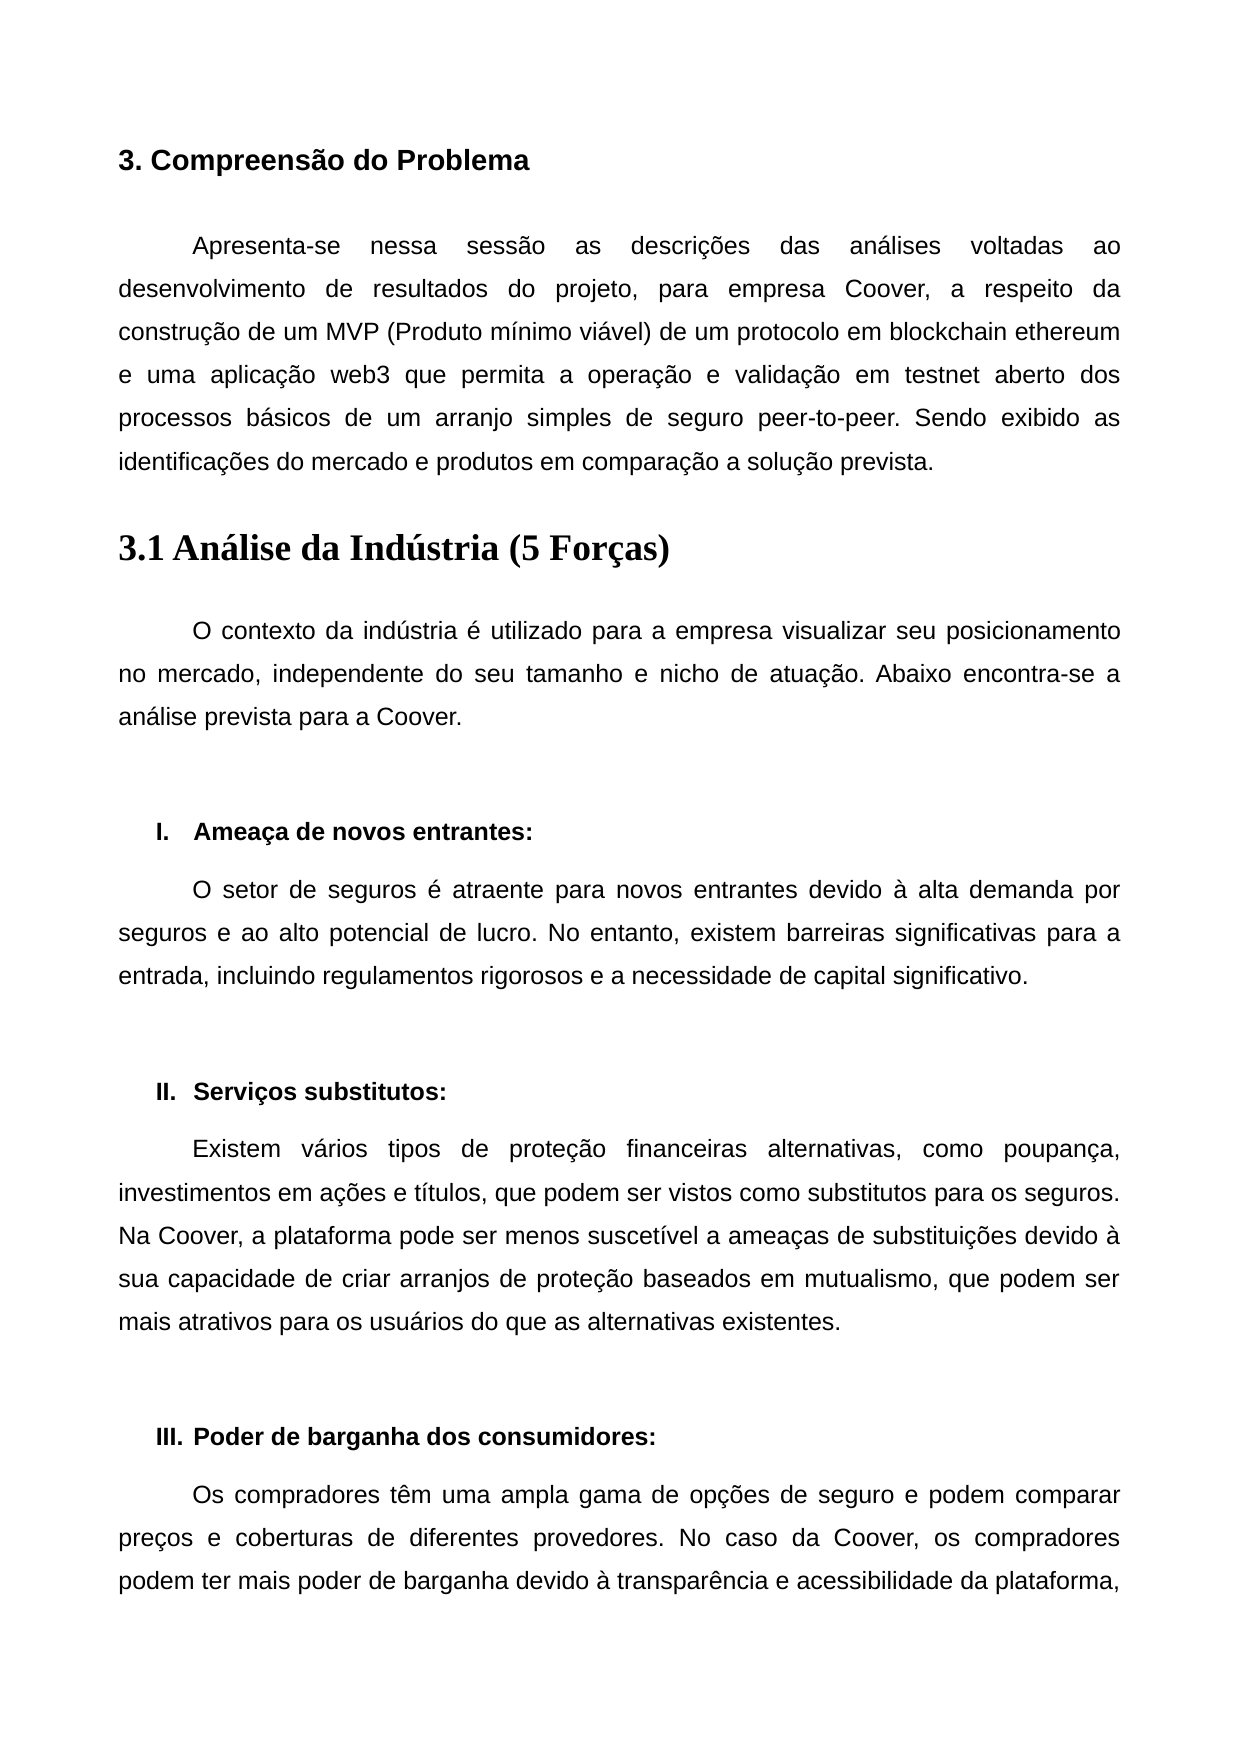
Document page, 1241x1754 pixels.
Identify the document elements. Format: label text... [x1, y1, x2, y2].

text Existem vários tipos de proteção financeiras alternativas, como poupança, investimentos em ações e títulos, que podem ser vistos como substitutos para os seguros. Na Coover, a plataforma pode ser menos suscetível a ameaças de substituições devido à sua capacidade de criar arranjos de proteção baseados em mutualismo, que podem ser mais atrativos para os usuários do que as alternativas existentes. [118, 1134, 1122, 1336]
subtitle 3. Compreensão do Problema [118, 143, 1122, 177]
list Poder de barganha dos consumidores: [156, 1422, 1122, 1451]
text O contexto da indústria é utilizado para a empresa visualizar seu posicionamento no mercado, independente do seu tamanho e nicho de atuação. Abaixo encontra-se a análise prevista para a Coover. [118, 616, 1122, 731]
text O setor de seguros é atraente para novos entrantes devido à alta demanda por seguros e ao alto potencial de lucro. No entanto, existem barreiras significativas para a entrada, incluindo regulamentos rigorosos e a necessidade de capital significativo. [118, 875, 1122, 990]
list Serviços substitutos: [156, 1077, 1122, 1106]
subtitle 3.1 Análise da Indústria (5 Forças) [118, 525, 1122, 568]
text Os compradores têm uma ampla gama de opções de seguro e podem comparar preços e coberturas de diferentes provedores. No caso da Coover, os compradores podem ter mais poder de barganha devido à transparência e acessibilidade da plataforma, [118, 1480, 1122, 1595]
text Apresenta-se nessa sessão as descrições das análises voltadas ao desenvolvimento de resultados do projeto, para empresa Coover, a respeito da construção de um MVP (Produto mínimo viável) de um protocolo em blockchain ethereum e uma aplicação web3 que permita a operação e validação em testnet aberto dos processos básicos de um arranjo simples de seguro peer-to-peer. Sendo exibido as identificações do mercado e produtos em comparação a solução prevista. [118, 231, 1122, 475]
list Ameaça de novos entrantes: [156, 817, 1122, 846]
